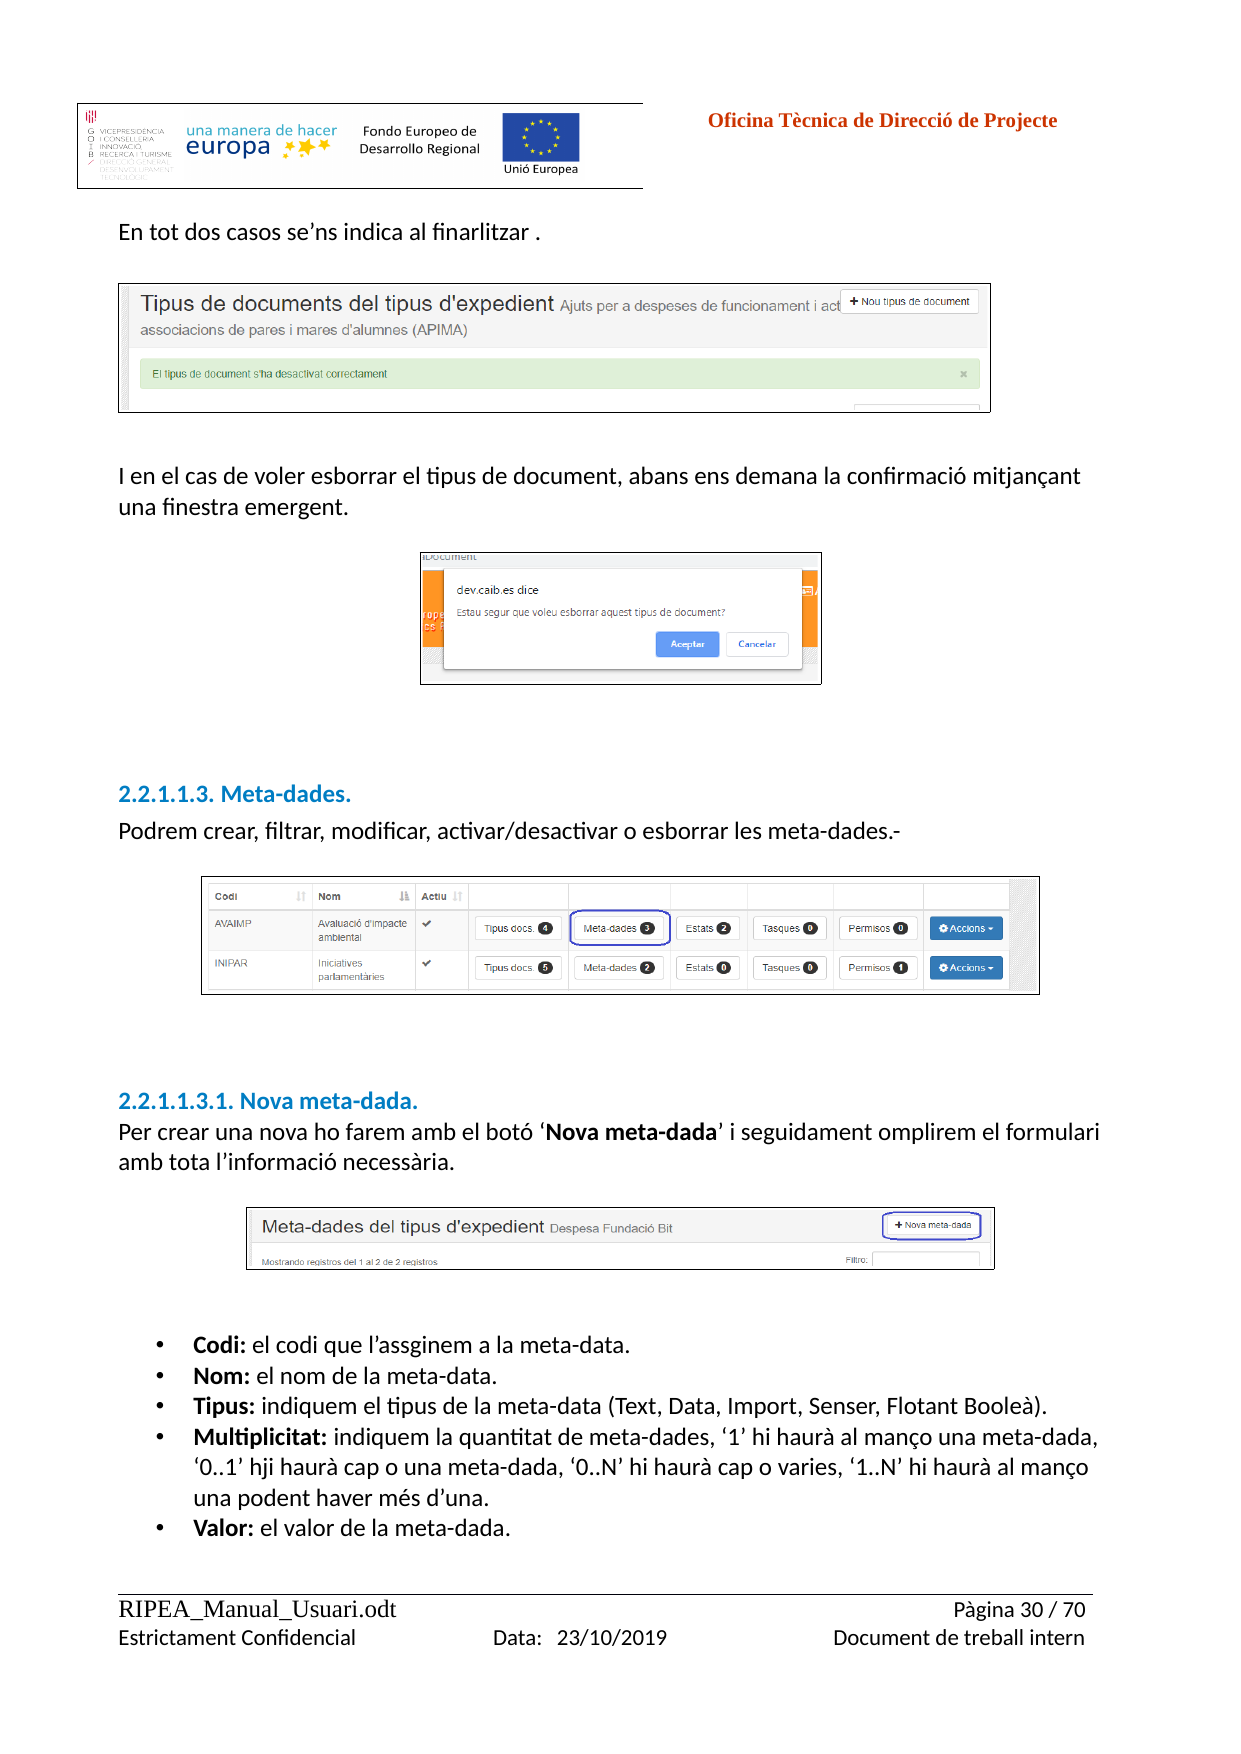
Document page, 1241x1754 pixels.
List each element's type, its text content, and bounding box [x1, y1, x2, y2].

picture [121, 286, 988, 410]
subtitle 2.2.1.1.3.1. Nova meta-dada. [118, 1085, 1122, 1116]
text En tot dos casos se’ns indica al finarlitzar . [118, 216, 1122, 247]
list Multiplicitat: indiquem la quantitat de meta-dades, ‘1’ hi haurà al manço una meta-dada, ‘0..1’ hji haurà cap o una meta-dada, ‘0..N’ hi haurà cap o varies, ‘1..N’ hi haurà al manço una podent haver més d’una. [156, 1421, 1122, 1512]
text Per crear una nova ho farem amb el botó ‘Nova meta-dada’ i seguidament omplirem el formulari amb tota l’informació necessària. [118, 1116, 1122, 1177]
list Nom: el nom de la meta-data. [156, 1360, 1122, 1390]
list Codi: el codi que l’assginem a la meta-data. [156, 1329, 1122, 1360]
text I en el cas de voler esborrar el tipus de document, abans ens demana la confirmació mitjançant una finestra emergent. [118, 461, 1122, 522]
list Tipus: indiquem el tipus de la meta-data (Text, Data, Import, Senser, Flotant Booleà). [156, 1390, 1122, 1421]
text Podrem crear, filtrar, modificar, activar/desactivar o esborrar les meta-dades.- [118, 815, 1122, 846]
picture [82, 108, 178, 182]
picture [248, 1210, 992, 1266]
picture [184, 108, 585, 182]
subtitle 2.2.1.1.3. Meta-dades. [118, 778, 1122, 809]
picture [422, 555, 818, 681]
picture [203, 879, 1037, 991]
list Valor: el valor de la meta-dada. [156, 1512, 1122, 1543]
